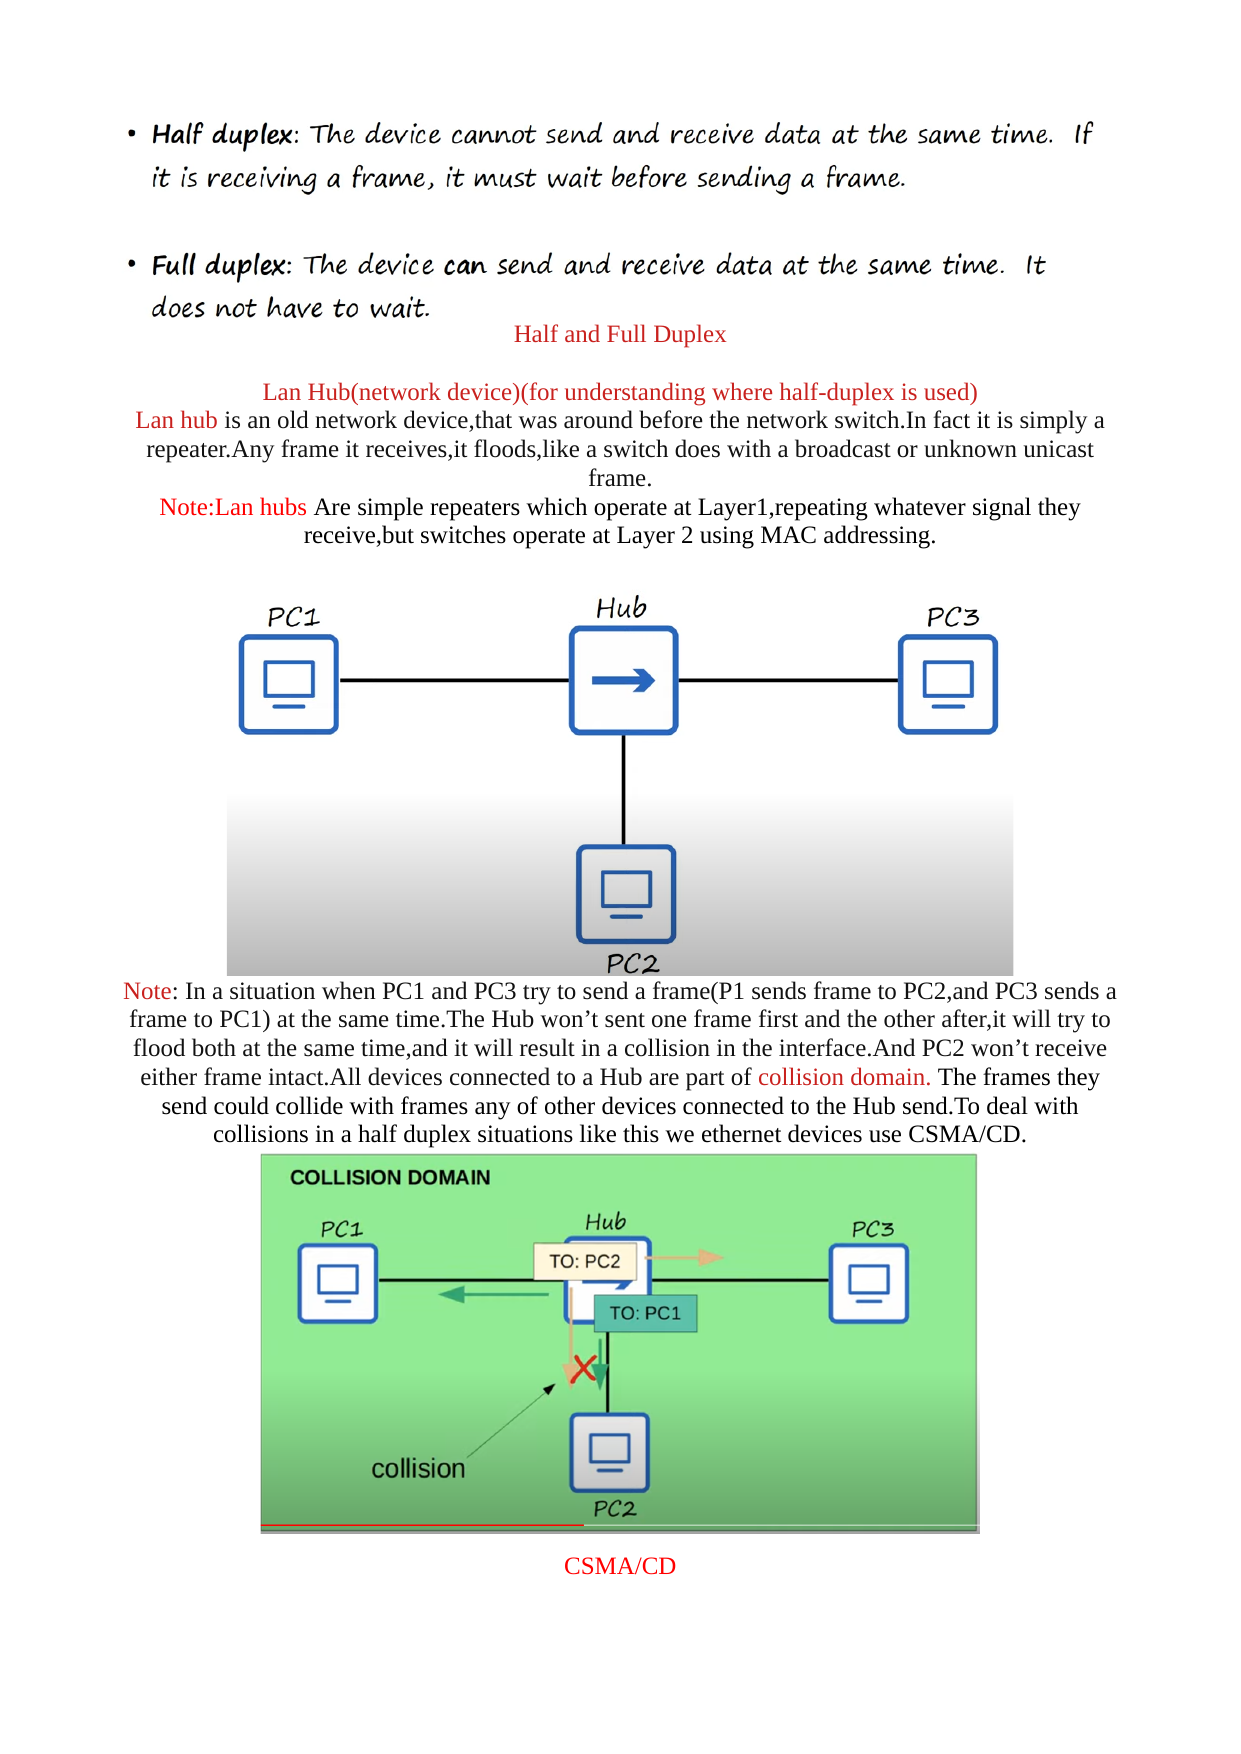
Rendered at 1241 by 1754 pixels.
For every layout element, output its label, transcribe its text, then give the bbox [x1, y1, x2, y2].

text Note:Lan hubs Are simple repeaters which operate at Layer1,repeating whatever signal they receive,but switches operate at Layer 2 using MAC addressing. [118, 492, 1122, 549]
picture [226, 577, 1014, 976]
text CSMA/CD [118, 1551, 1122, 1579]
picture [118, 118, 1123, 320]
picture [260, 1152, 980, 1534]
text Note: In a situation when PC1 and PC3 try to send a frame(P1 sends frame to PC2,and PC3 sends a frame to PC1) at the same time.The Hub won’t sent one frame first and the other after,it will try to flood both at the same time,and it will result in a collision in the interface.And PC2 won’t receive either frame intact.All devices connected to a Hub are part of collision domain. The frames they send could collide with frames any of other devices connected to the Hub send.To deal with collisions in a half duplex situations like this we ethernet devices use CSMA/CD. [118, 578, 1122, 1148]
text Lan hub is an old network device,that was around before the network switch.In fact it is simply a repeater.Any frame it receives,it floods,like a switch does with a broadcast or unknown unicast frame. [118, 405, 1122, 492]
text Half and Full Duplex [118, 320, 1122, 348]
text Lan Hub(network device)(for understanding where half-duplex is used) [118, 377, 1122, 405]
